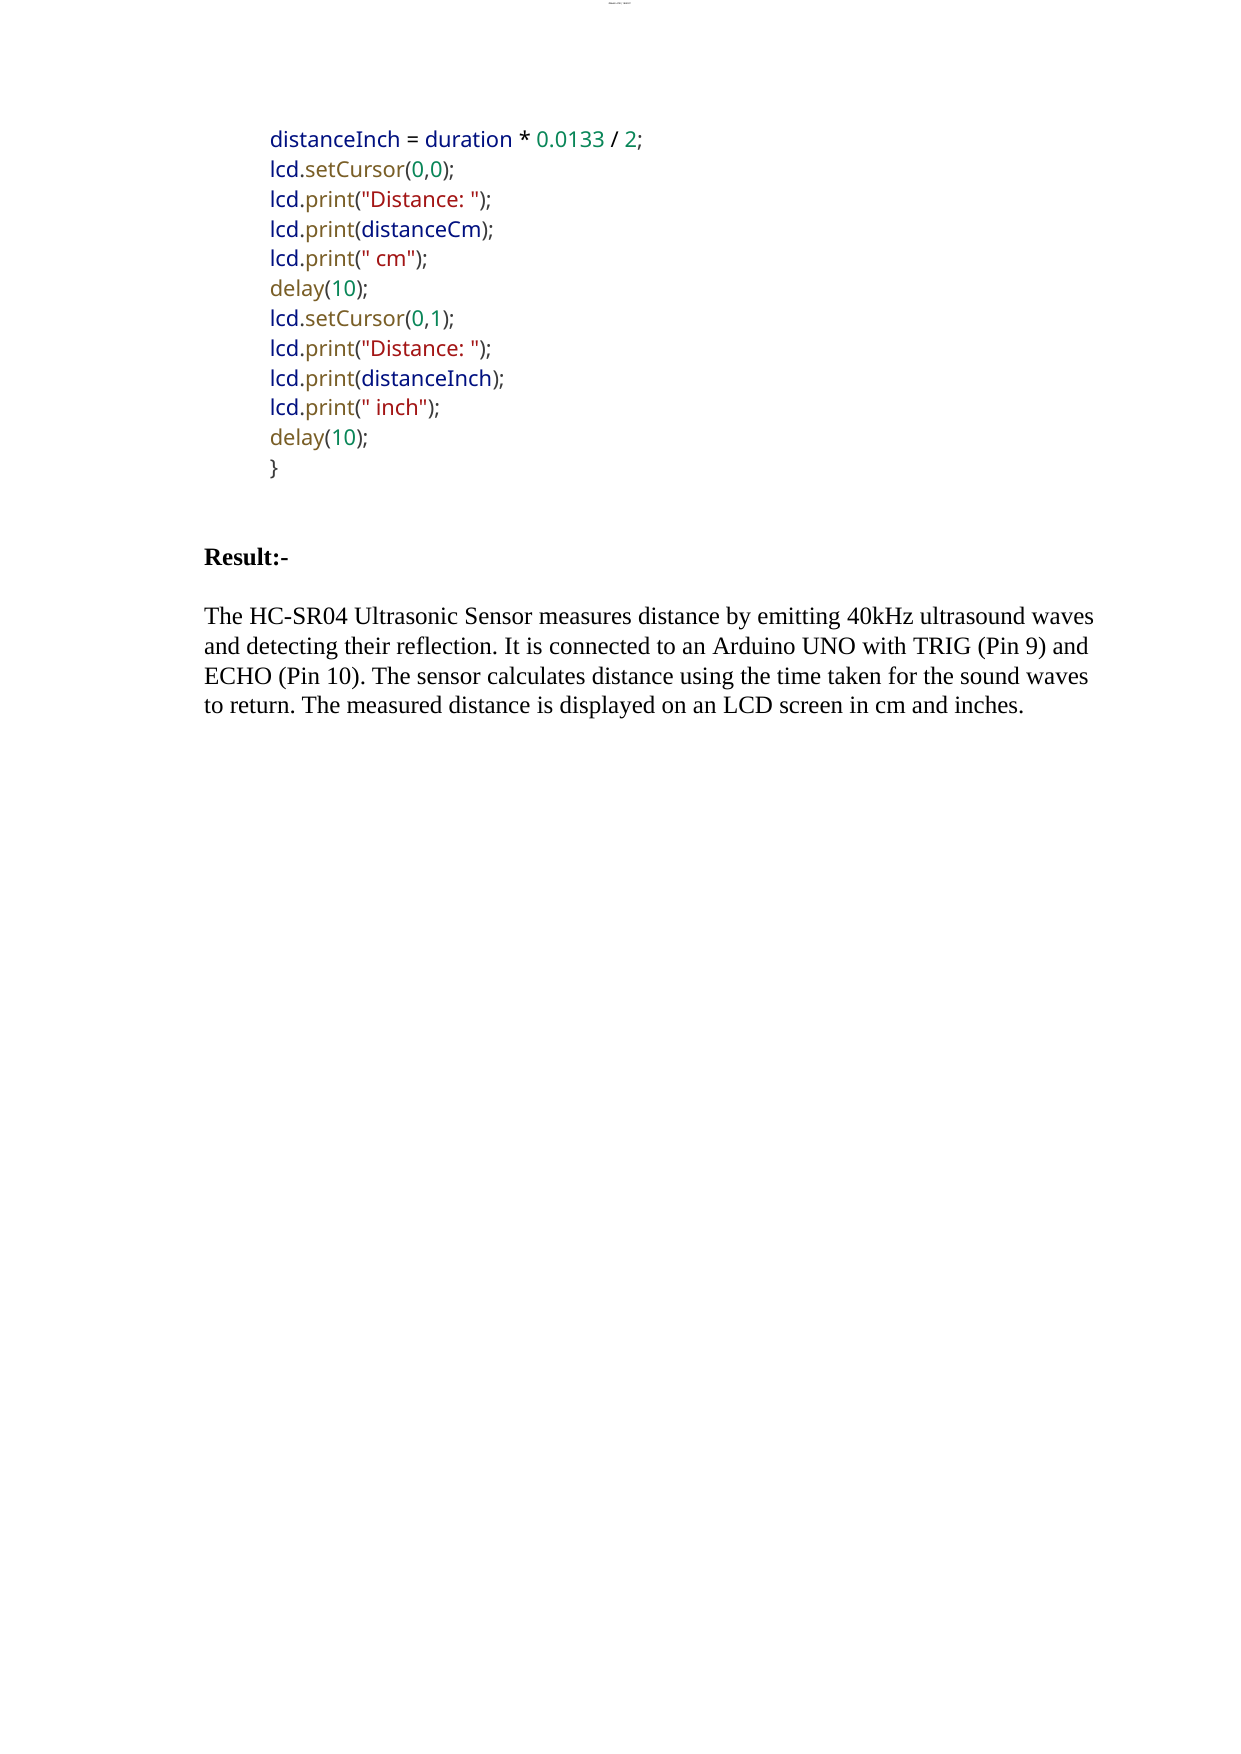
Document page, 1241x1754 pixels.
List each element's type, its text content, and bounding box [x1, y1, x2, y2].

text lcd.print("Distance: "); [269, 184, 1098, 213]
text } [269, 452, 1098, 482]
text distanceInch = duration * 0.0133 / 2; [269, 124, 1098, 154]
text lcd.print("Distance: "); [269, 333, 1098, 362]
text lcd.print(distanceCm); [269, 213, 1098, 243]
text lcd.print(distanceInch); [269, 362, 1098, 392]
text lcd.print(" inch"); [269, 392, 1098, 422]
text delay(10); [269, 273, 1098, 303]
text delay(10); [269, 422, 1098, 452]
text lcd.setCursor(0,1); [269, 303, 1098, 333]
text lcd.print(" cm"); [269, 243, 1098, 273]
text lcd.setCursor(0,0); [269, 154, 1098, 184]
text The HC-SR04 Ultrasonic Sensor measures distance by emitting 40kHz ultrasound waves and detecting their reflection. It is connected to an Arduino UNO with TRIG (Pin 9) and ECHO (Pin 10). The sensor calculates distance using the time taken for the sound waves to return. The measured distance is displayed on an LCD screen in cm and inches. [204, 600, 1098, 719]
text Result:- [204, 541, 1098, 571]
